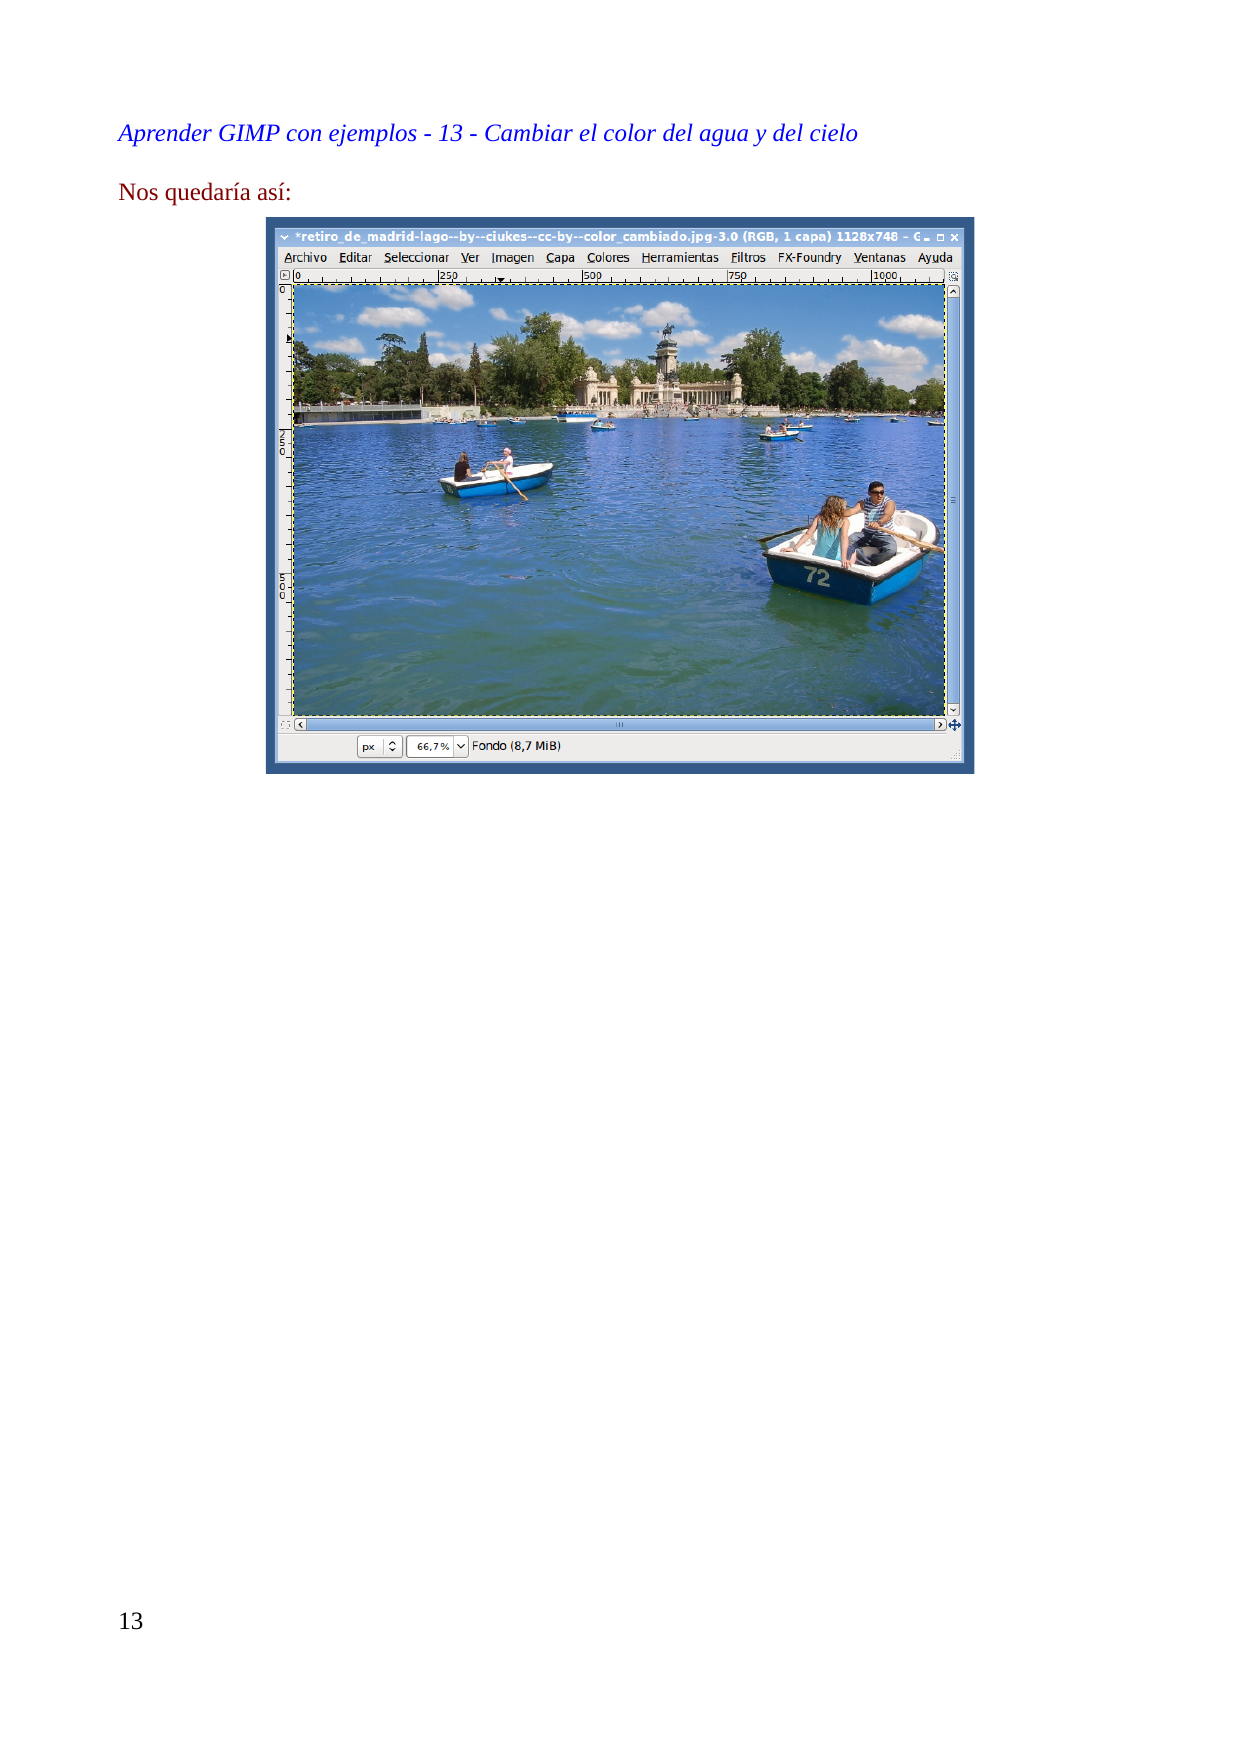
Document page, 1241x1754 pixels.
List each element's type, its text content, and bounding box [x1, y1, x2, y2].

text Nos quedaría así: [118, 177, 1122, 206]
picture [265, 217, 975, 774]
